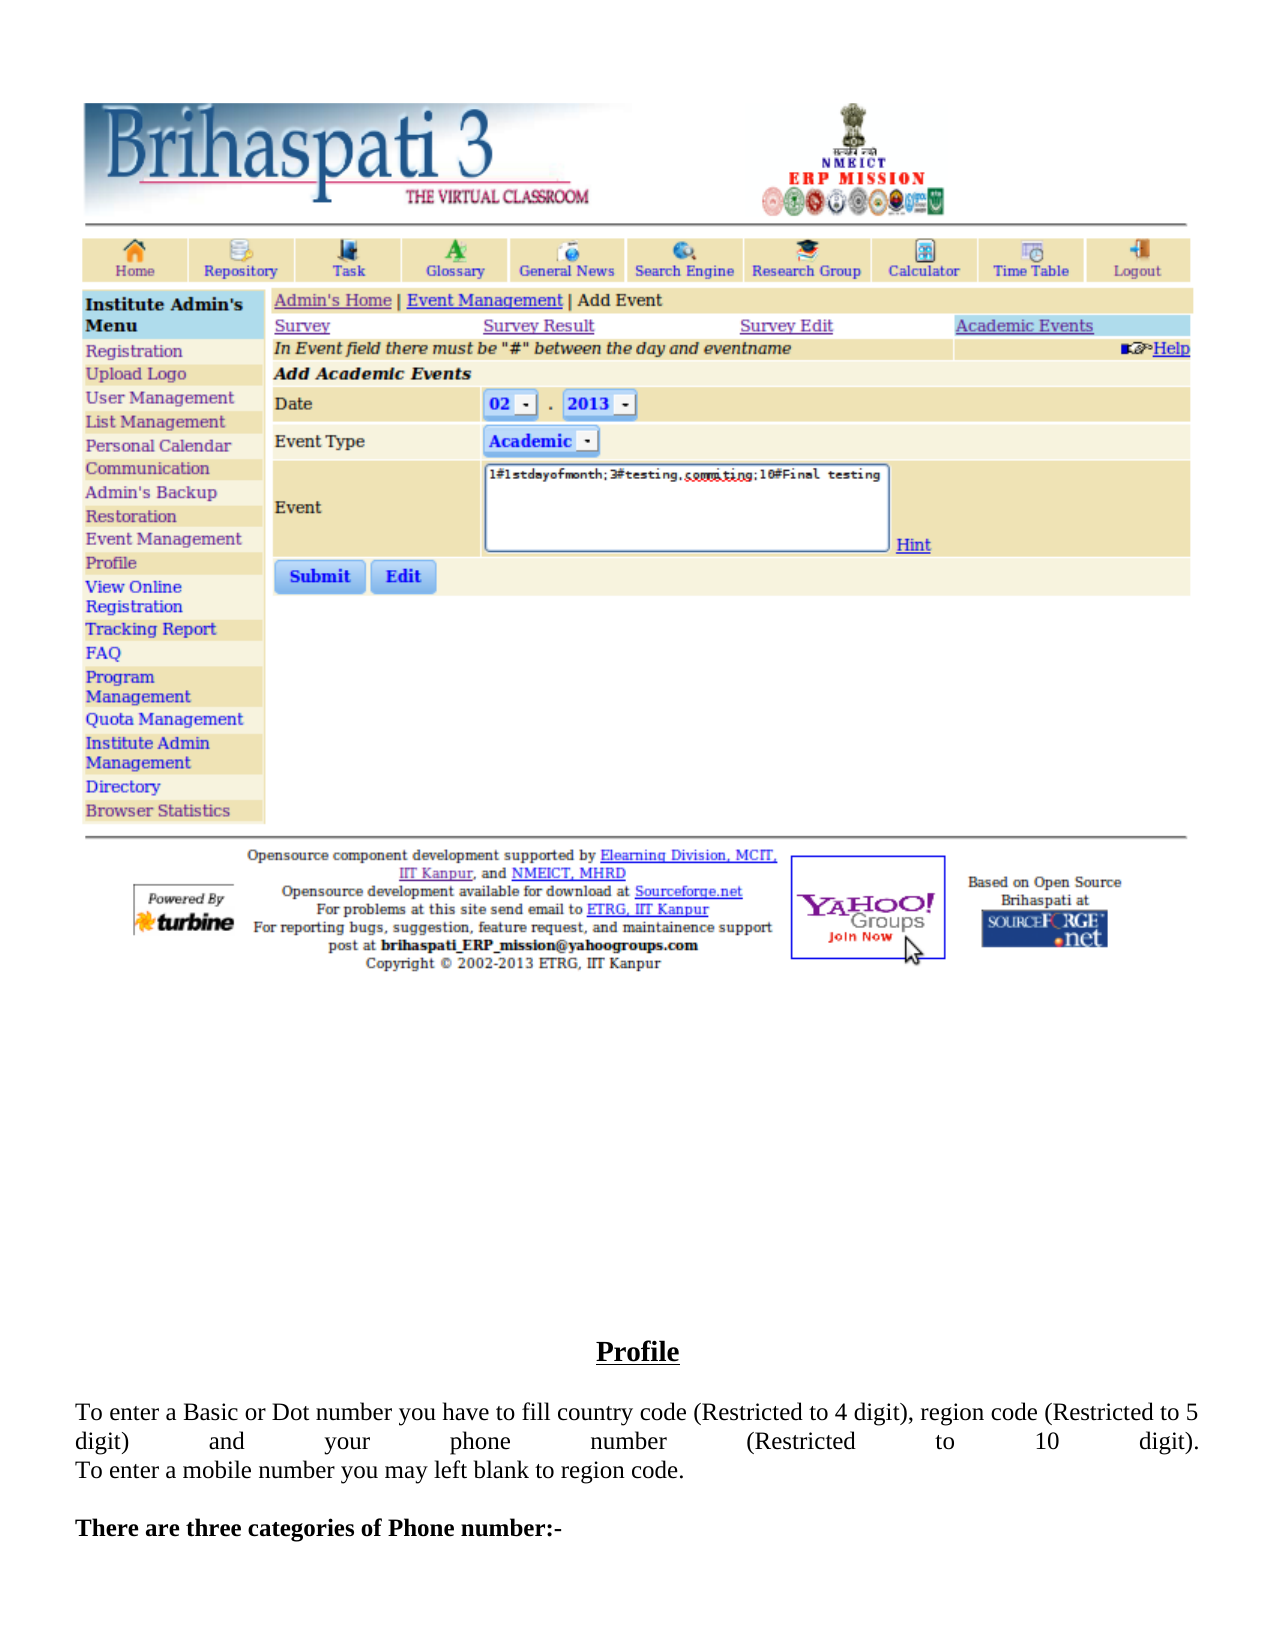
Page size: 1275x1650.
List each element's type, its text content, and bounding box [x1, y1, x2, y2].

text To enter a Basic or Dot number you have to fill country code (Restricted to 4 digit), region code (Restricted to 5 digit) and your phone number (Restricted to 10 digit). To enter a mobile number you may left blank to region code. [75, 1397, 1200, 1483]
picture [75, 103, 1200, 1021]
text Profile [75, 1334, 1200, 1368]
text There are three categories of Phone number:- [75, 1513, 1200, 1541]
